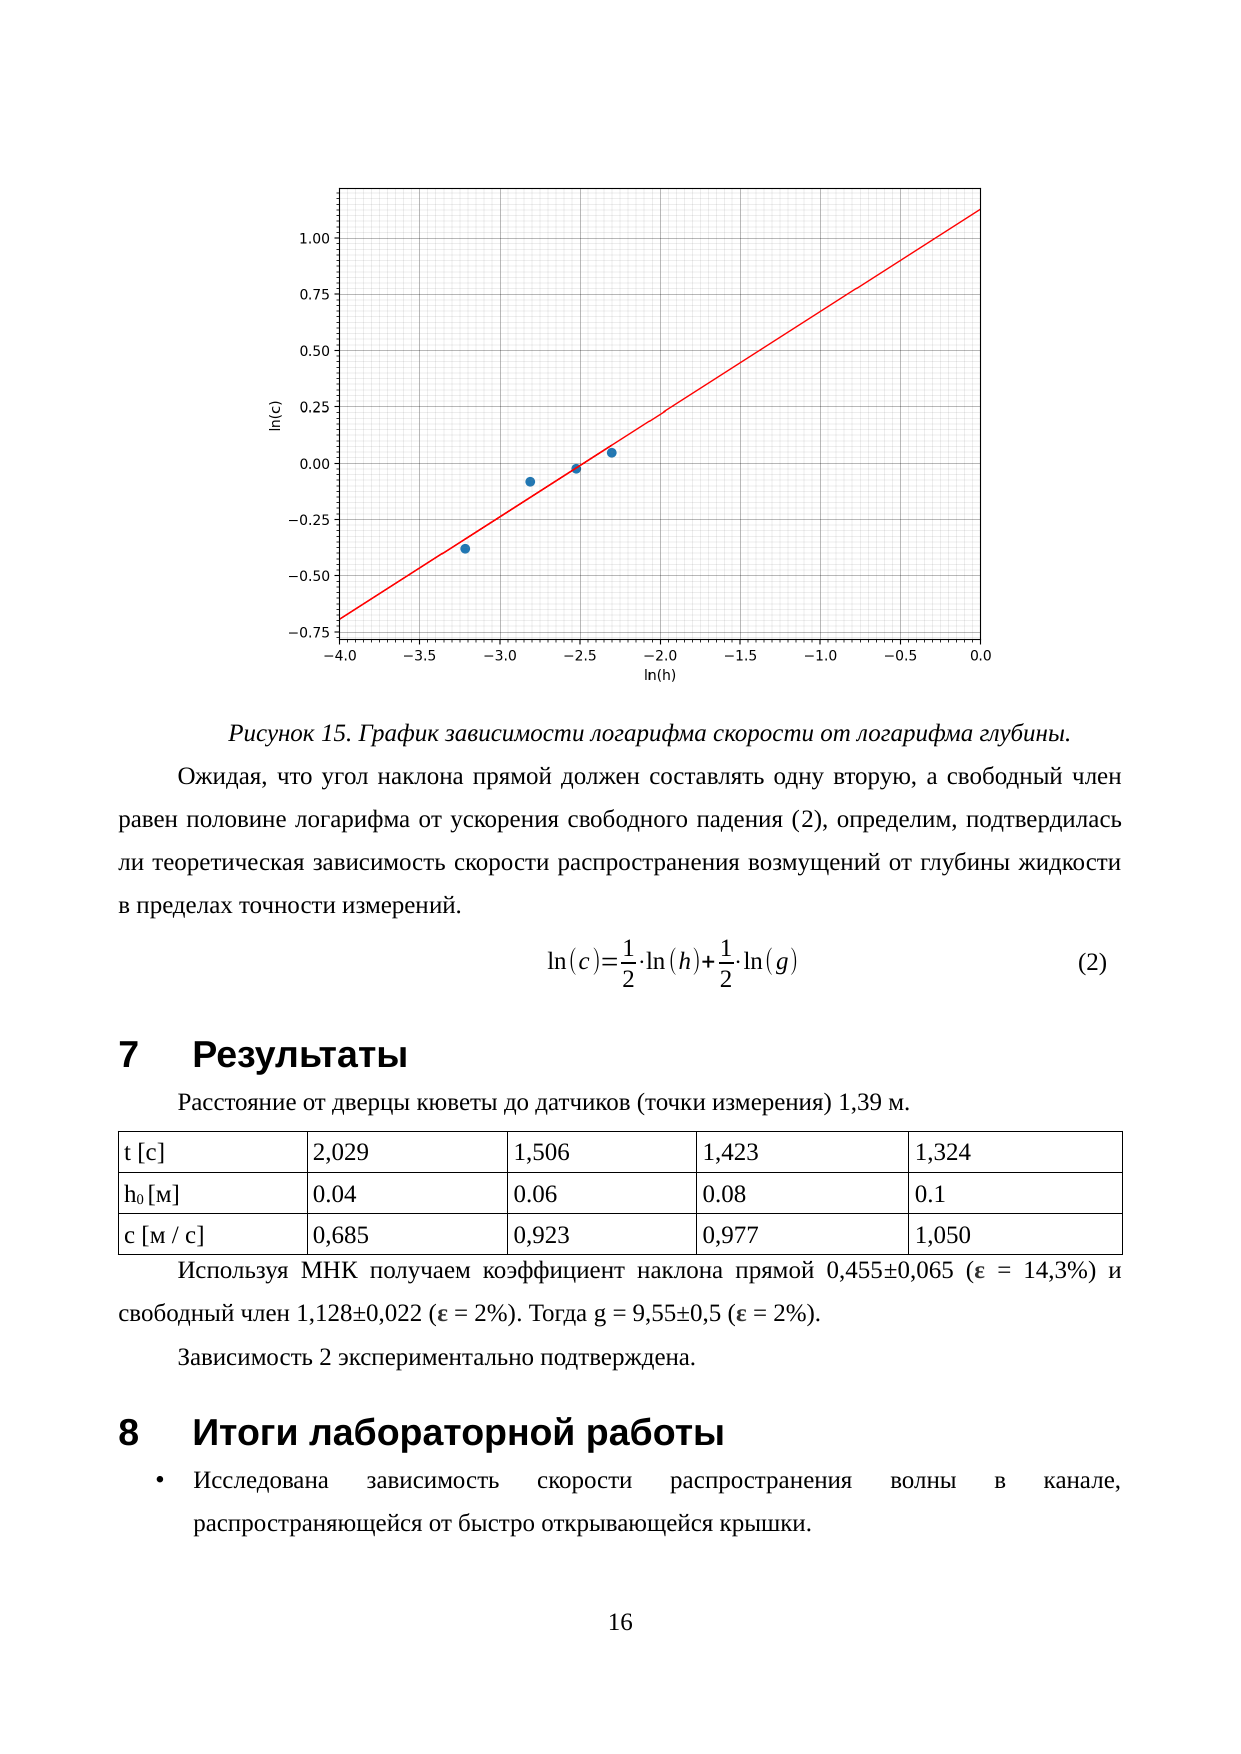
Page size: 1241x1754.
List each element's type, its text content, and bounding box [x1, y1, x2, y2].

text Рисунок 15. График зависимости логарифма скорости от логарифма глубины. [118, 718, 1122, 747]
table_header t [с] [119, 1132, 307, 1172]
table_header 1,506 [508, 1132, 696, 1172]
table_header 1,324 [909, 1132, 1122, 1172]
table_cell 0,685 [308, 1214, 507, 1254]
table_cell 0,923 [508, 1214, 696, 1254]
table_cell 0.08 [697, 1173, 908, 1213]
table_cell 1,050 [909, 1214, 1122, 1254]
table_header 1,423 [697, 1132, 908, 1172]
subtitle Результаты [118, 1032, 1122, 1075]
table_header 2,029 [308, 1132, 507, 1172]
text Используя МНК получаем коэффициент наклона прямой 0,455±0,065 (ε = 14,3%) и свободный член 1,128±0,022 (ε = 2%). Тогда g = 9,55±0,5 (ε = 2%). [118, 1255, 1122, 1327]
table_cell 0.04 [308, 1173, 507, 1213]
subtitle Итоги лабораторной работы [118, 1410, 1122, 1453]
table_cell 0,977 [697, 1214, 908, 1254]
picture [236, 118, 1063, 704]
table_cell 0.06 [508, 1173, 696, 1213]
table_cell 0.1 [909, 1173, 1122, 1213]
table_cell c [м / c] [119, 1214, 307, 1254]
text Расстояние от дверцы кюветы до датчиков (точки измерения) 1,39 м. [118, 1087, 1122, 1116]
text Зависимость 2 экспериментально подтверждена. [118, 1342, 1122, 1370]
text (2) [118, 933, 1122, 992]
list Исследована зависимость скорости распространения волны в канале, распространяющейся от быстро открывающейся крышки. [156, 1465, 1122, 1537]
text Ожидая, что угол наклона прямой должен составлять одну вторую, а свободный член равен половине логарифма от ускорения свободного падения (2), определим, подтвердилась ли теоретическая зависимость скорости распространения возмущений от глубины жидкости в пределах точности измерений. [118, 761, 1122, 919]
table_cell h0 [м] [119, 1173, 307, 1213]
